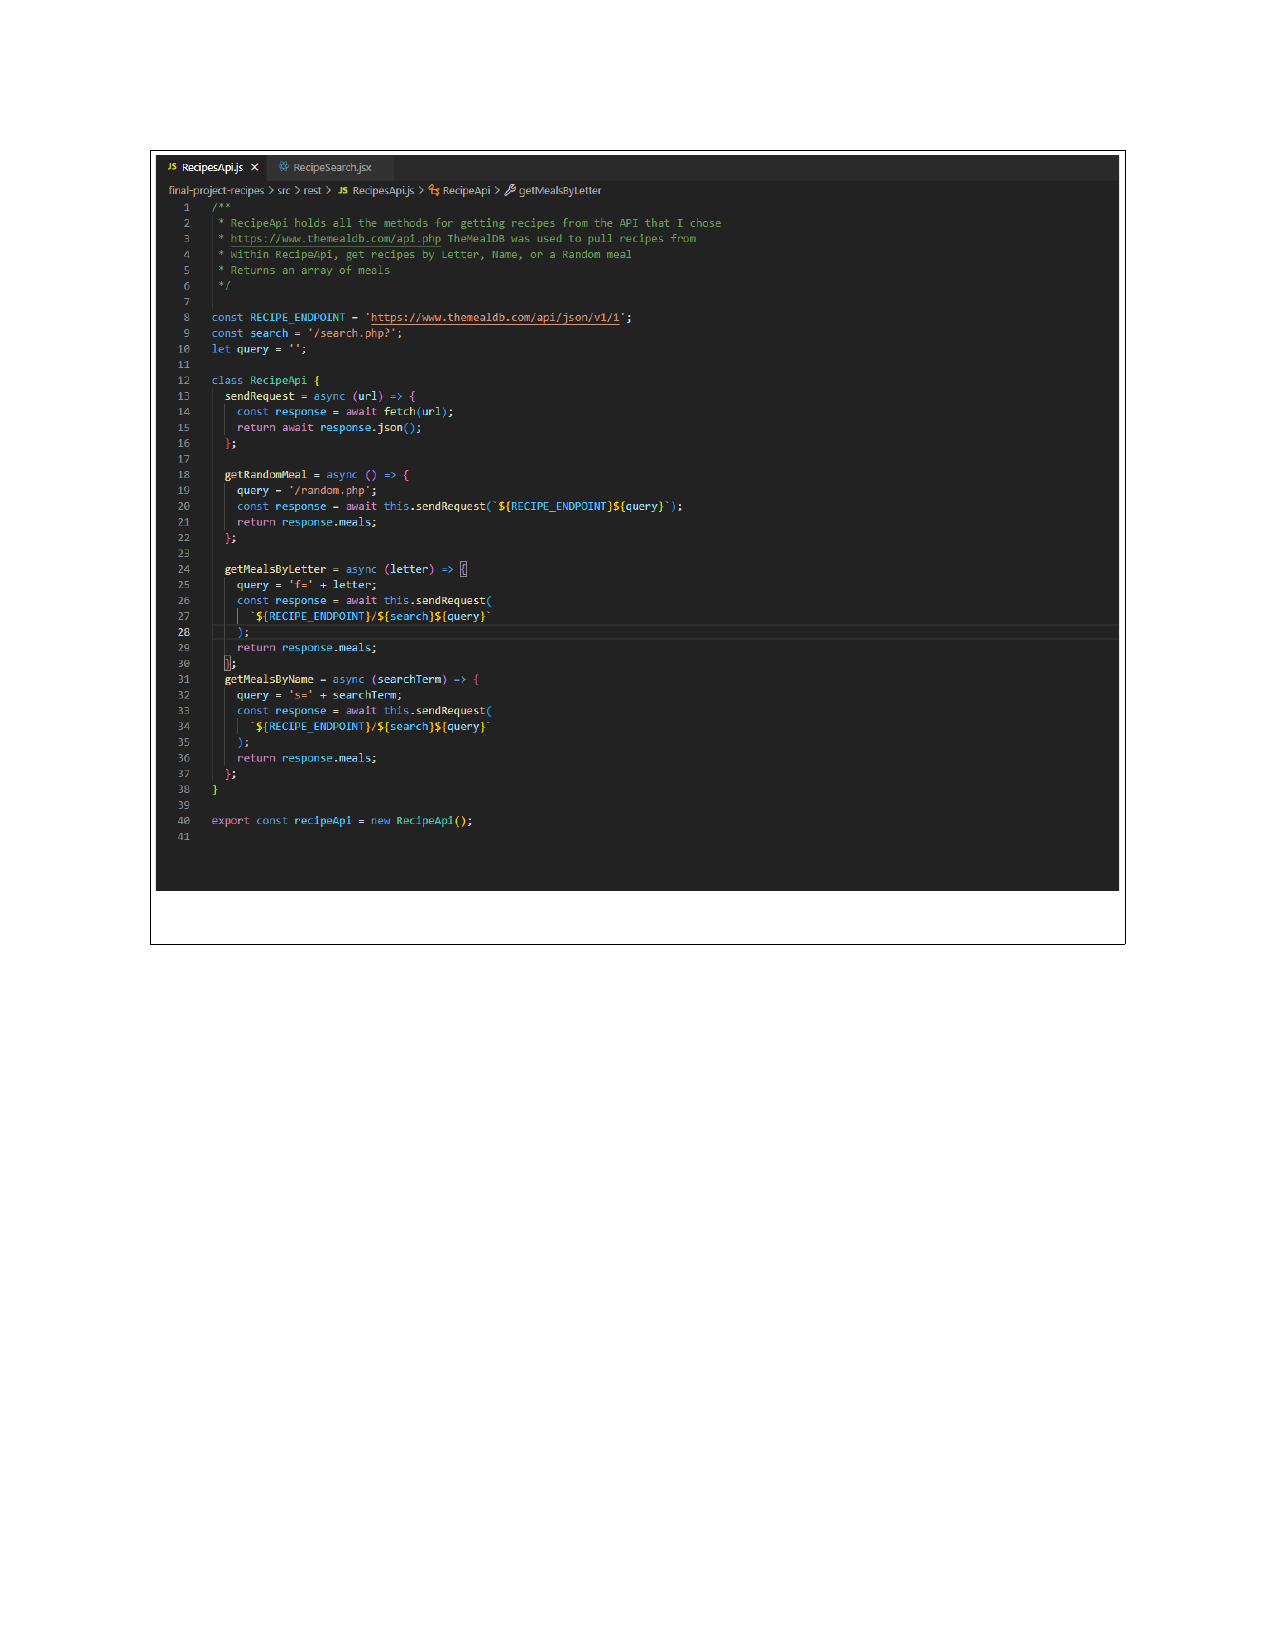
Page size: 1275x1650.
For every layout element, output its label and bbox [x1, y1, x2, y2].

table_cell [151, 151, 1125, 944]
picture [155, 155, 1120, 891]
